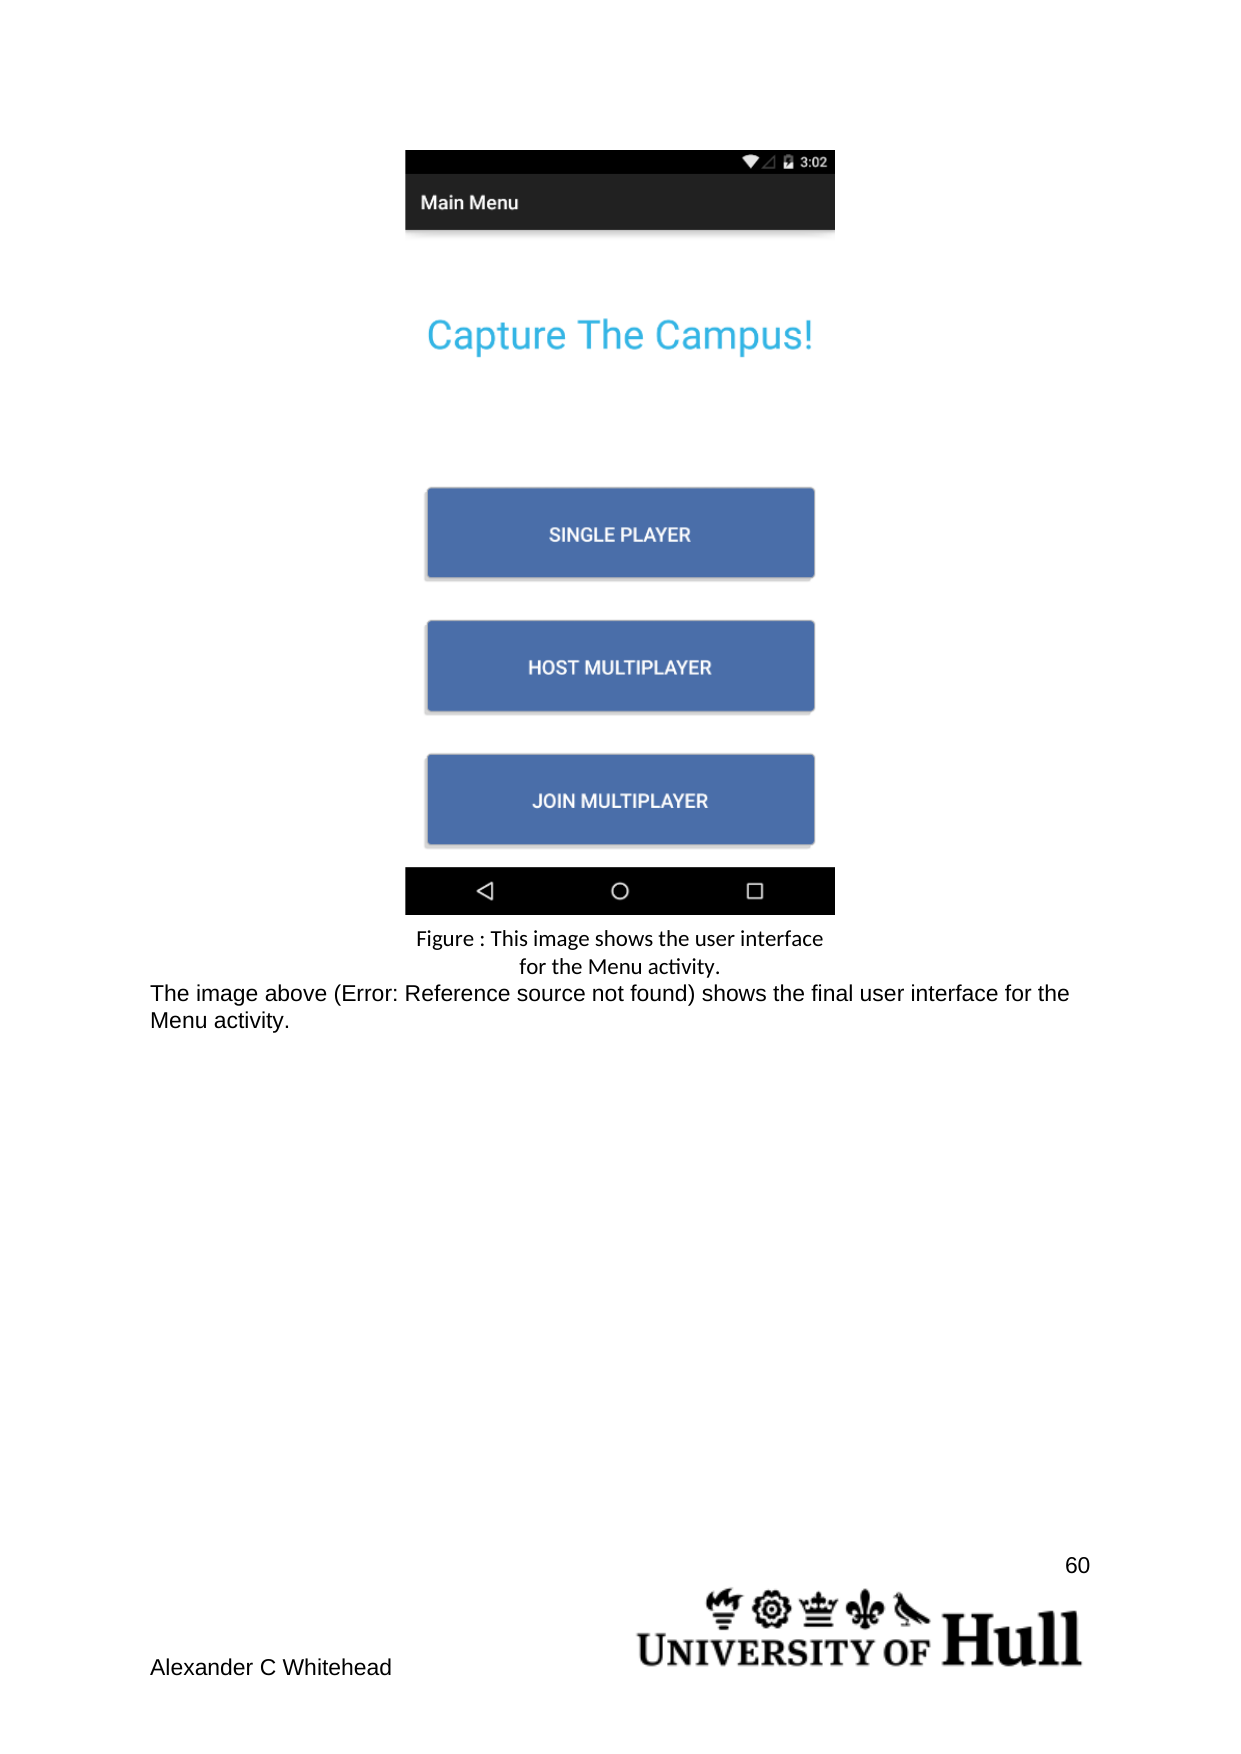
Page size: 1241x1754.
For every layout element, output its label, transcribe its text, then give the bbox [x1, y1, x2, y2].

picture [405, 150, 835, 915]
picture [630, 1578, 1091, 1676]
text The image above (Figure 30) shows the final user interface for the Menu activity. [150, 916, 1090, 1033]
